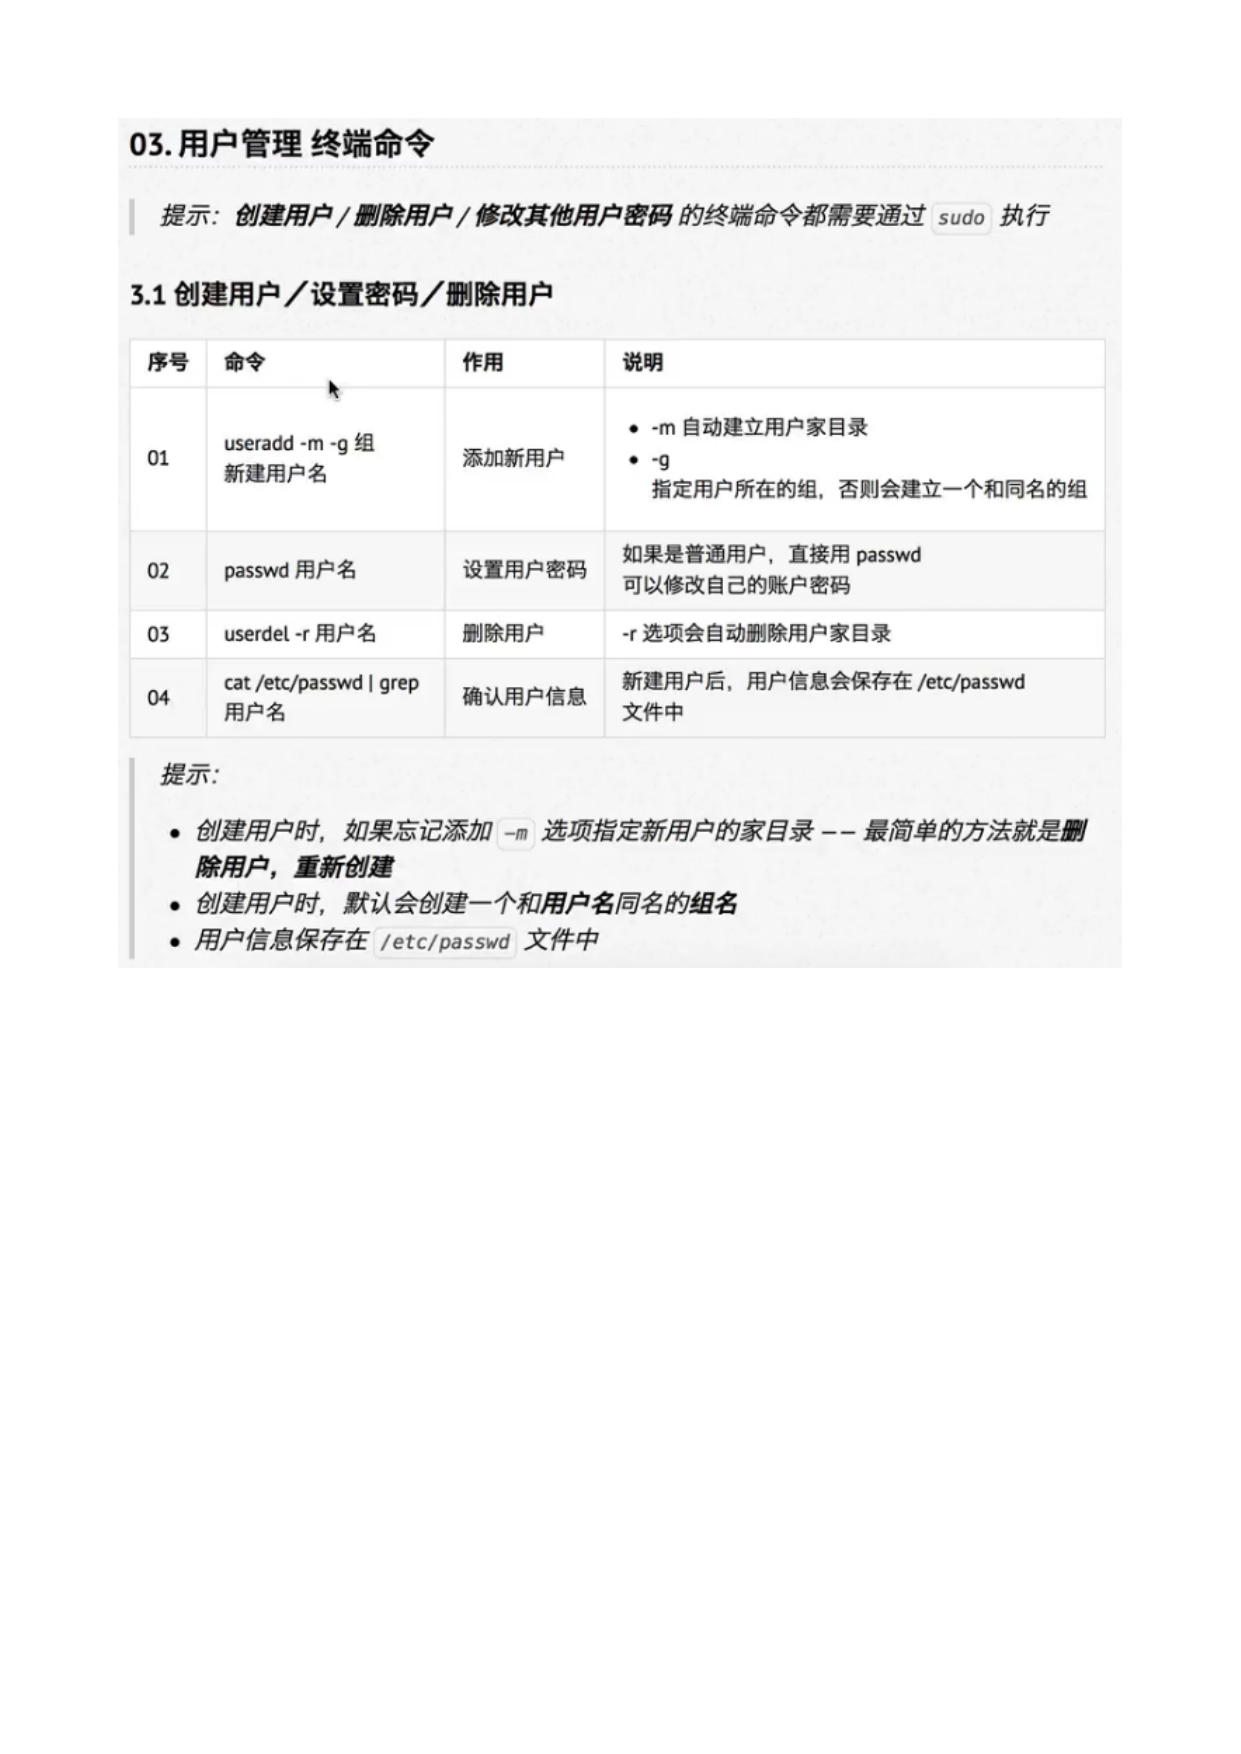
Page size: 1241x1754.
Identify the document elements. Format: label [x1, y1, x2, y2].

picture [118, 118, 1123, 968]
